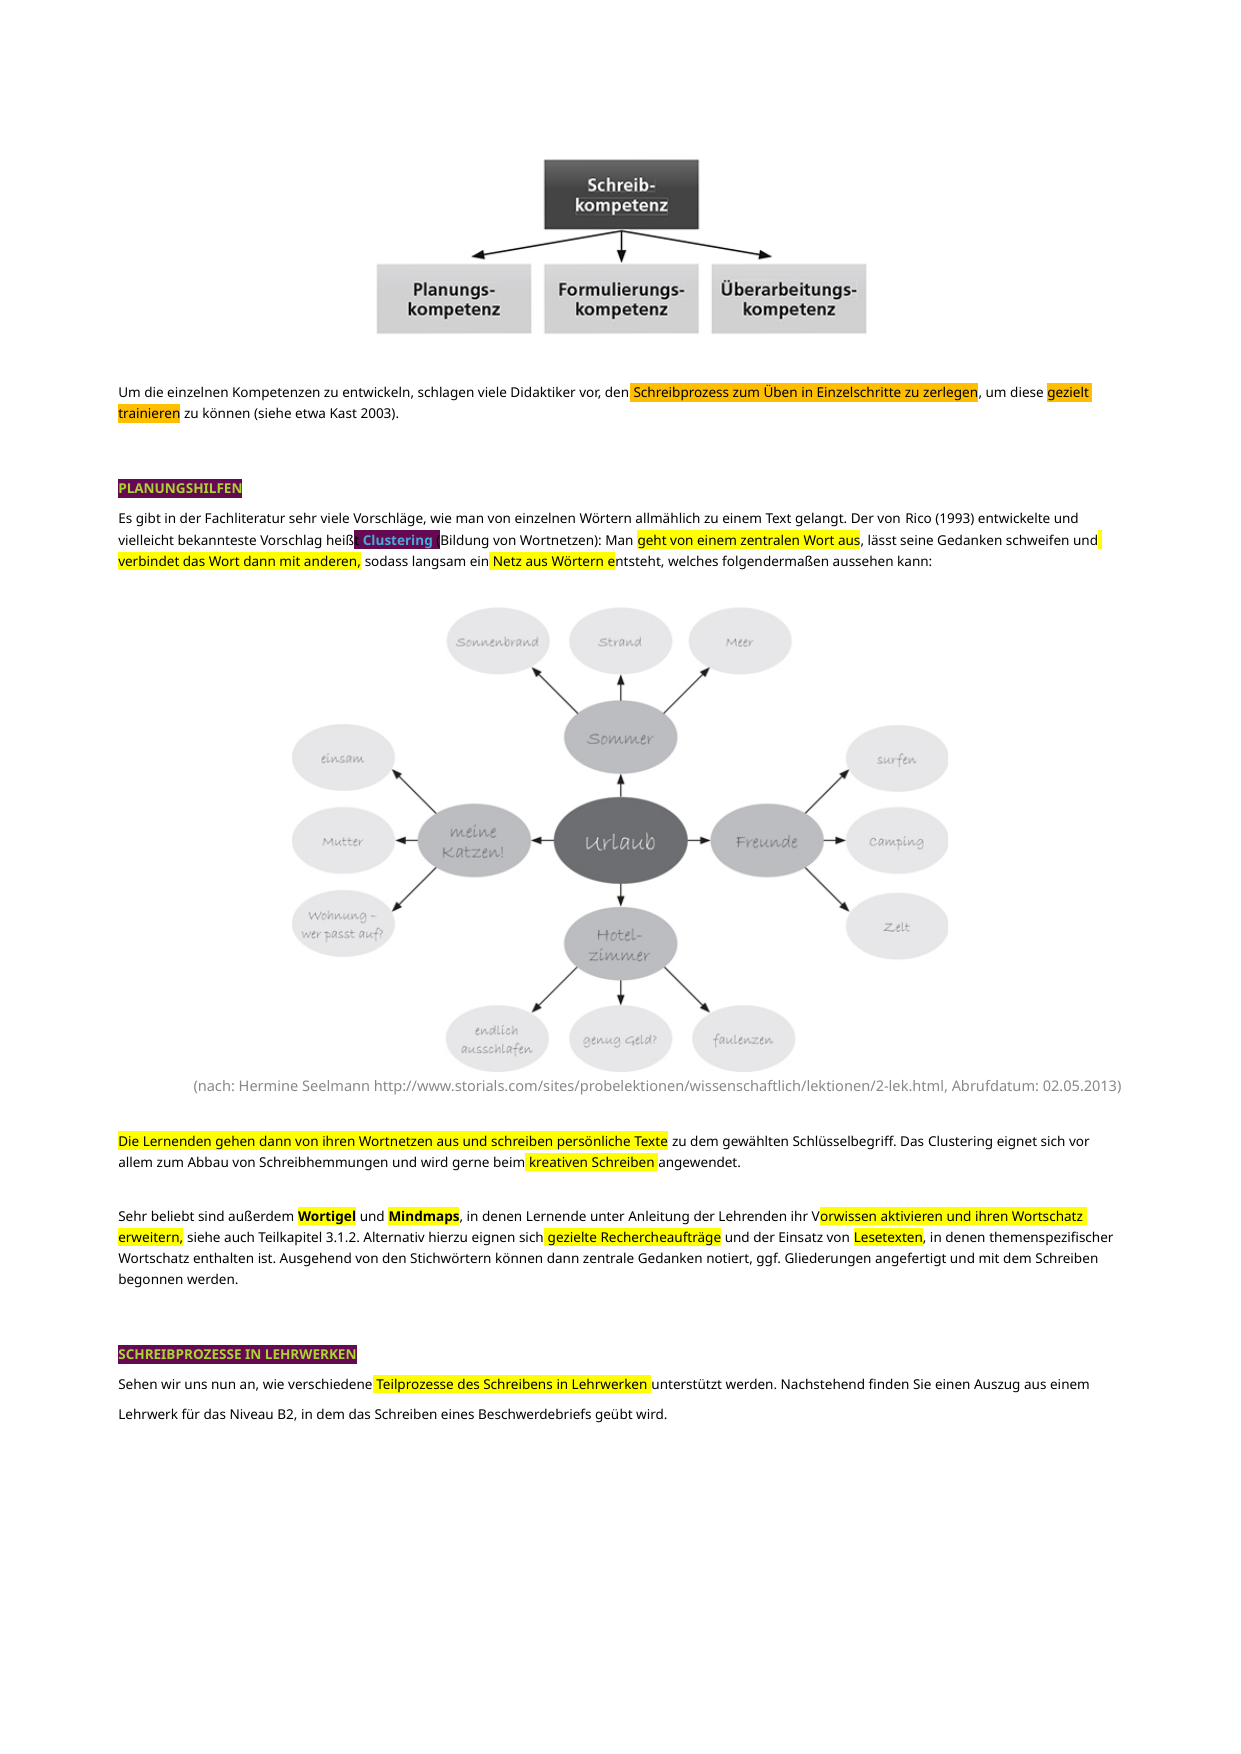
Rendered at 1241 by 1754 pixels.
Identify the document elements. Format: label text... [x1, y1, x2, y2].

text Sehr beliebt sind außerdem Wortigel und Mindmaps, in denen Lernende unter Anleitung der Lehrenden ihr Vorwissen aktivieren und ihren Wortschatz erweitern, siehe auch Teilkapitel 3.1.2. Alternativ hierzu eignen sich gezielte Rechercheaufträge und der Einsatz von Lesetexten, in denen themenspezifischer Wortschatz enthalten ist. Ausgehend von den Stichwörtern können dann zentrale Gedanken notiert, ggf. Gliederungen angefertigt und mit dem Schreiben begonnen werden. [118, 1207, 1122, 1289]
text Es gibt in der Fachliteratur sehr viele Vorschläge, wie man von einzelnen Wörtern allmählich zu einem Text gelangt. Der von Rico (1993) entwickelte und vielleicht bekannteste Vorschlag heißt Clustering (Bildung von Wortnetzen): Man geht von einem zentralen Wort aus, lässt seine Gedanken schweifen und verbindet das Wort dann mit anderen, sodass langsam ein Netz aus Wörtern entsteht, welches folgendermaßen aussehen kann: [118, 509, 1122, 570]
picture [363, 151, 877, 346]
picture [292, 605, 949, 1072]
text Die Lernenden gehen dann von ihren Wortnetzen aus und schreiben persönliche Texte zu dem gewählten Schlüsselbegriff. Das Clustering eignet sich vor allem zum Abbau von Schreibhemmungen und wird gerne beim kreativen Schreiben angewendet. [118, 1131, 1122, 1171]
text (nach: Hermine Seelmann http://www.storials.com/sites/probelektionen/wissenschaftlich/lektionen/2-lek.html, Abrufdatum: 02.05.2013) [118, 1076, 1122, 1096]
text Sehen wir uns nun an, wie verschiedene Teilprozesse des Schreibens in Lehrwerken unterstützt werden. Nachstehend finden Sie einen Auszug aus einem Lehrwerk für das Niveau B2, in dem das Schreiben eines Beschwerdebriefs geübt wird. [118, 1375, 1122, 1425]
text Um die einzelnen Kompetenzen zu entwickeln, schlagen viele Didaktiker vor, den Schreibprozess zum Üben in Einzelschritte zu zerlegen, um diese gezielt trainieren zu können (siehe etwa Kast 2003). [118, 383, 1122, 423]
subtitle SCHREIBPROZESSE IN LEHRWERKEN [118, 1345, 1122, 1364]
subtitle PLANUNGSHILFEN [118, 479, 1122, 498]
